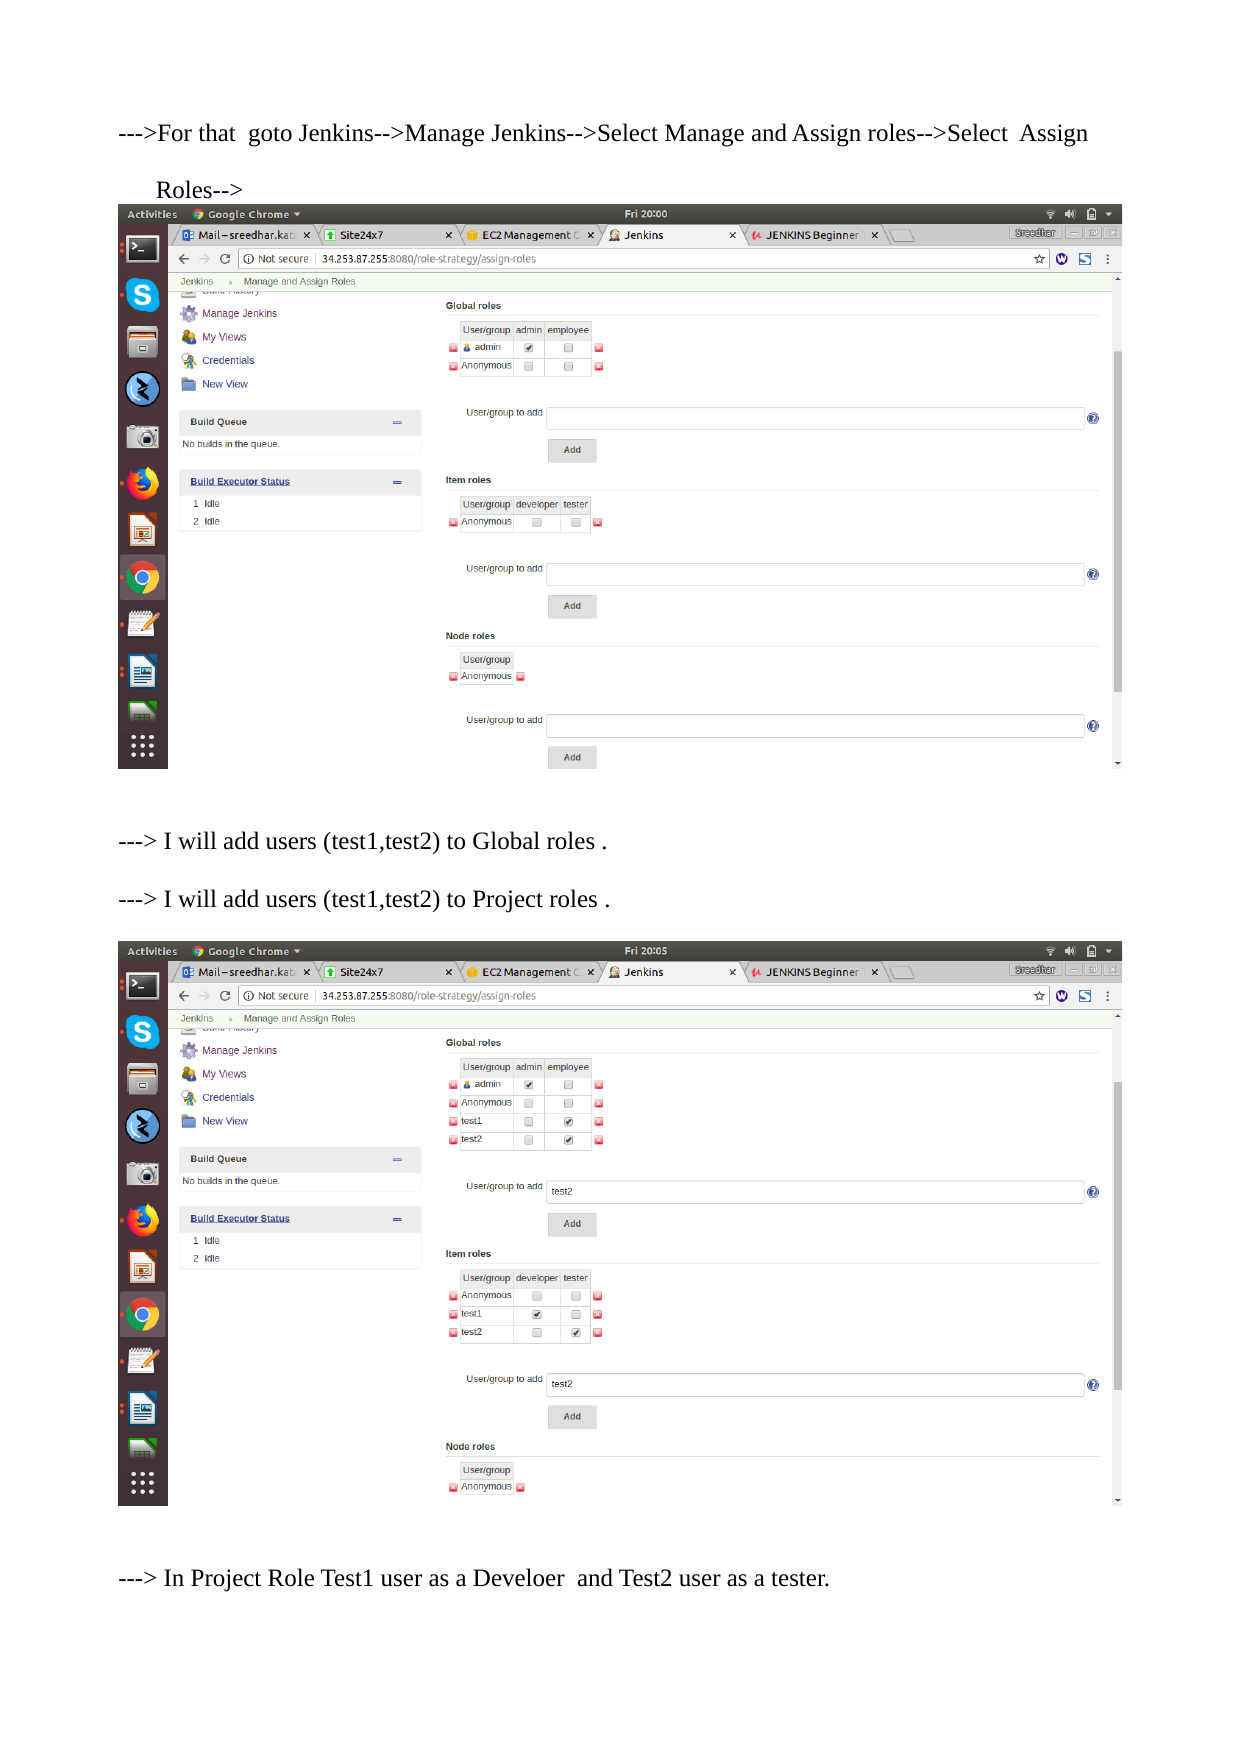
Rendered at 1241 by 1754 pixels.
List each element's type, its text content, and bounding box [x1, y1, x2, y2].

text ---> In Project Role Test1 user as a Develoer and Test2 user as a tester. [118, 1563, 1122, 1592]
text ---> I will add users (test1,test2) to Global roles . [118, 826, 1122, 855]
text ---> I will add users (test1,test2) to Project roles . [118, 884, 1122, 912]
picture [118, 941, 1123, 1506]
picture [118, 204, 1123, 769]
text --->For that goto Jenkins-->Manage Jenkins-->Select Manage and Assign roles-->Select Assign [118, 118, 1122, 147]
text Roles--> [118, 176, 1122, 204]
